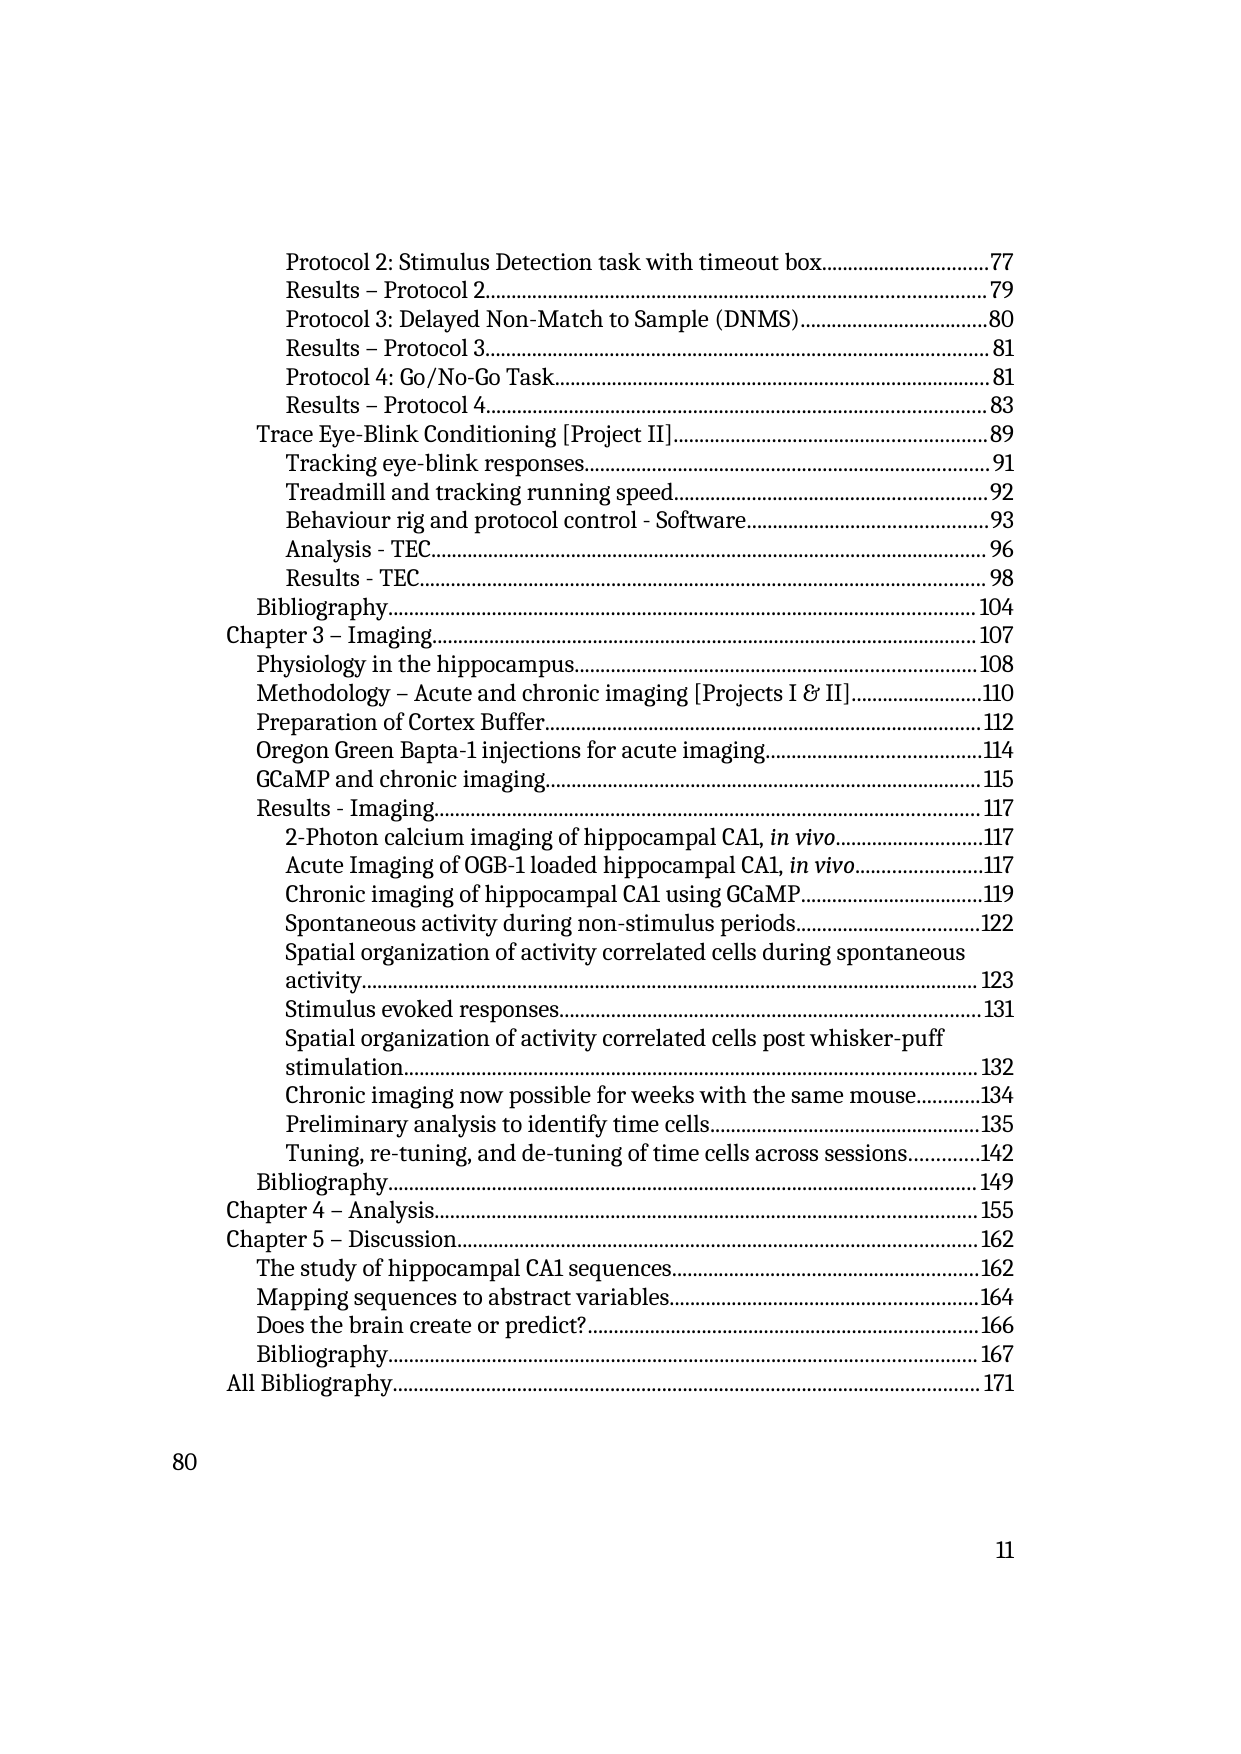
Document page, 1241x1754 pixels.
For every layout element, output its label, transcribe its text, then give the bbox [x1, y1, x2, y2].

text Protocol 2: Stimulus Detection task with timeout box 77 [285, 248, 1014, 276]
text Protocol 3: Delayed Non-Match to Sample (DNMS) 80 [285, 305, 1014, 334]
text Tuning, re-tuning, and de-tuning of time cells across sessions 142 [285, 1139, 1014, 1168]
text Analysis - TEC 96 [285, 535, 1014, 564]
text Acute Imaging of OGB-1 loaded hippocampal CA1, in vivo 117 [285, 851, 1014, 880]
text GCaMP and chronic imaging 115 [256, 765, 1014, 794]
text Bibliography 167 [256, 1340, 1014, 1369]
text Chapter 4 – Analysis 155 [226, 1196, 1014, 1225]
text Spontaneous activity during non-stimulus periods 122 [285, 909, 1014, 938]
text Spatial organization of activity correlated cells during spontaneous activity 123 [285, 938, 1014, 995]
text Preliminary analysis to identify time cells 135 [285, 1110, 1014, 1139]
text Results – Protocol 2 79 [285, 276, 1014, 305]
text Chronic imaging now possible for weeks with the same mouse 134 [285, 1081, 1014, 1110]
text Treadmill and tracking running speed 92 [285, 478, 1014, 506]
text Behaviour rig and protocol control - Software 93 [285, 506, 1014, 535]
text 2-Photon calcium imaging of hippocampal CA1, in vivo 117 [285, 823, 1014, 851]
text Mapping sequences to abstract variables 164 [256, 1283, 1014, 1311]
text Trace Eye-Blink Conditioning [Project II] 89 [256, 420, 1014, 449]
text Spatial organization of activity correlated cells post whisker-puff stimulation 132 [285, 1024, 1014, 1081]
text The study of hippocampal CA1 sequences 162 [256, 1254, 1014, 1283]
text Bibliography 104 [256, 593, 1014, 621]
text Chronic imaging of hippocampal CA1 using GCaMP 119 [285, 880, 1014, 909]
text Stimulus evoked responses 131 [285, 995, 1014, 1024]
text Results – Protocol 3 81 [285, 334, 1014, 363]
text All Bibliography 171 [226, 1369, 1014, 1398]
text Does the brain create or predict? 166 [256, 1311, 1014, 1340]
text Results - TEC 98 [285, 564, 1014, 593]
text Protocol 4: Go/No-Go Task 81 [285, 363, 1014, 391]
text Preparation of Cortex Buffer 112 [256, 708, 1014, 736]
text Chapter 5 – Discussion 162 [226, 1225, 1014, 1254]
text Bibliography 149 [256, 1168, 1014, 1196]
text Chapter 3 – Imaging 107 [226, 621, 1014, 650]
text Physiology in the hippocampus 108 [256, 650, 1014, 679]
text Results – Protocol 4 83 [285, 391, 1014, 420]
text Tracking eye-blink responses 91 [285, 449, 1014, 478]
text Oregon Green Bapta-1 injections for acute imaging 114 [256, 736, 1014, 765]
text Results - Imaging 117 [256, 794, 1014, 823]
text Methodology – Acute and chronic imaging [Projects I & II] 110 [256, 679, 1014, 708]
